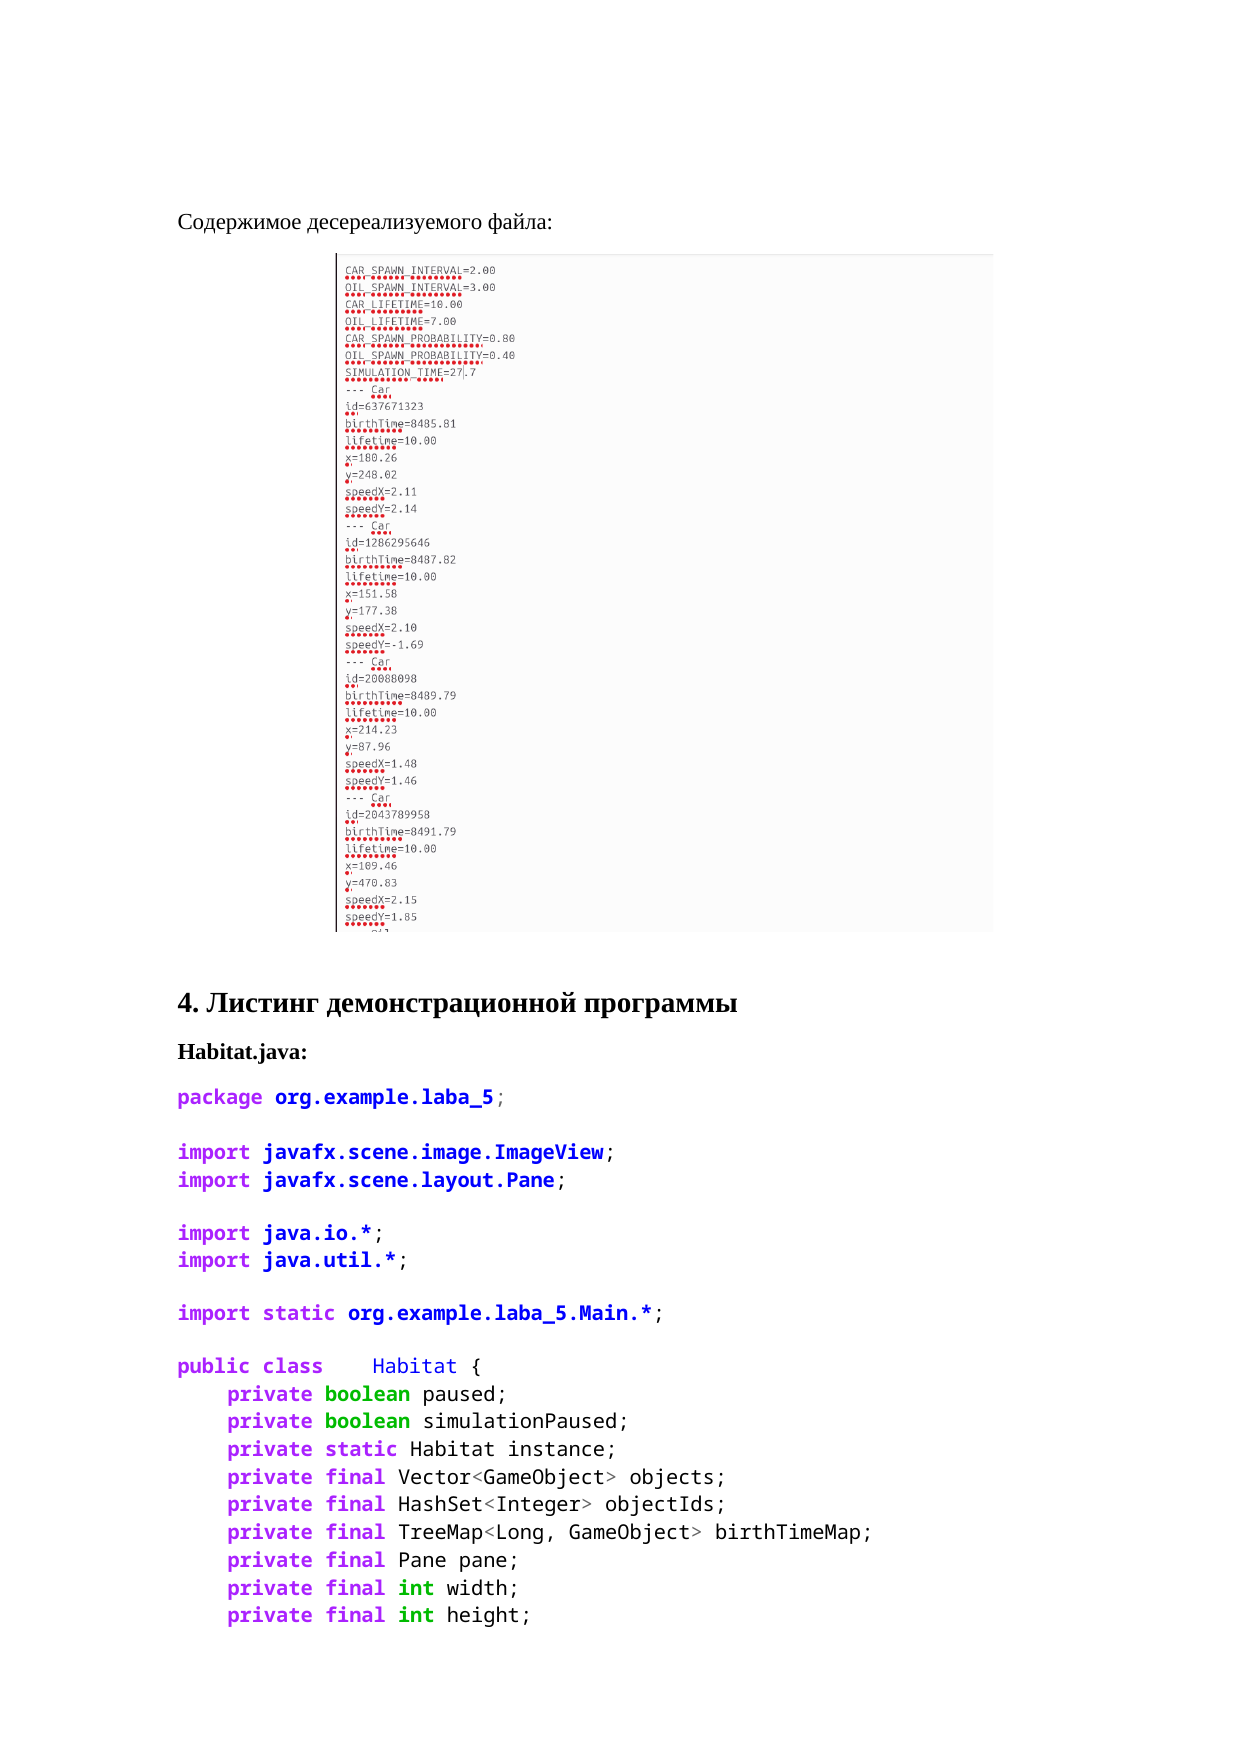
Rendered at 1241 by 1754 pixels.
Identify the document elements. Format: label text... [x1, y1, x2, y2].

text private final int width; [177, 1573, 1152, 1601]
text private final Pane pane; [177, 1545, 1152, 1573]
text Habitat.java: [177, 1038, 1152, 1064]
text private final Vector<GameObject> objects; [177, 1462, 1152, 1490]
text private final HashSet<Integer> objectIds; [177, 1490, 1152, 1518]
text private static Habitat instance; [177, 1434, 1152, 1462]
text import static org.example.laba_5.Main.*; [177, 1299, 1152, 1326]
text 4. Листинг демонстрационной программы [177, 985, 1152, 1019]
text package org.example.laba_5; [177, 1083, 1152, 1111]
text private boolean paused; [177, 1379, 1152, 1407]
picture [335, 253, 994, 932]
text private boolean simulationPaused; [177, 1407, 1152, 1434]
text private final TreeMap<Long, GameObject> birthTimeMap; [177, 1518, 1152, 1545]
text import javafx.scene.image.ImageView; [177, 1138, 1152, 1166]
text import java.util.*; [177, 1246, 1152, 1274]
text public class Habitat { [177, 1351, 1152, 1379]
text private final int height; [177, 1601, 1152, 1628]
text Содержимое десереализуемого файла: [177, 208, 1152, 235]
text import java.io.*; [177, 1218, 1152, 1246]
text import javafx.scene.layout.Pane; [177, 1166, 1152, 1193]
